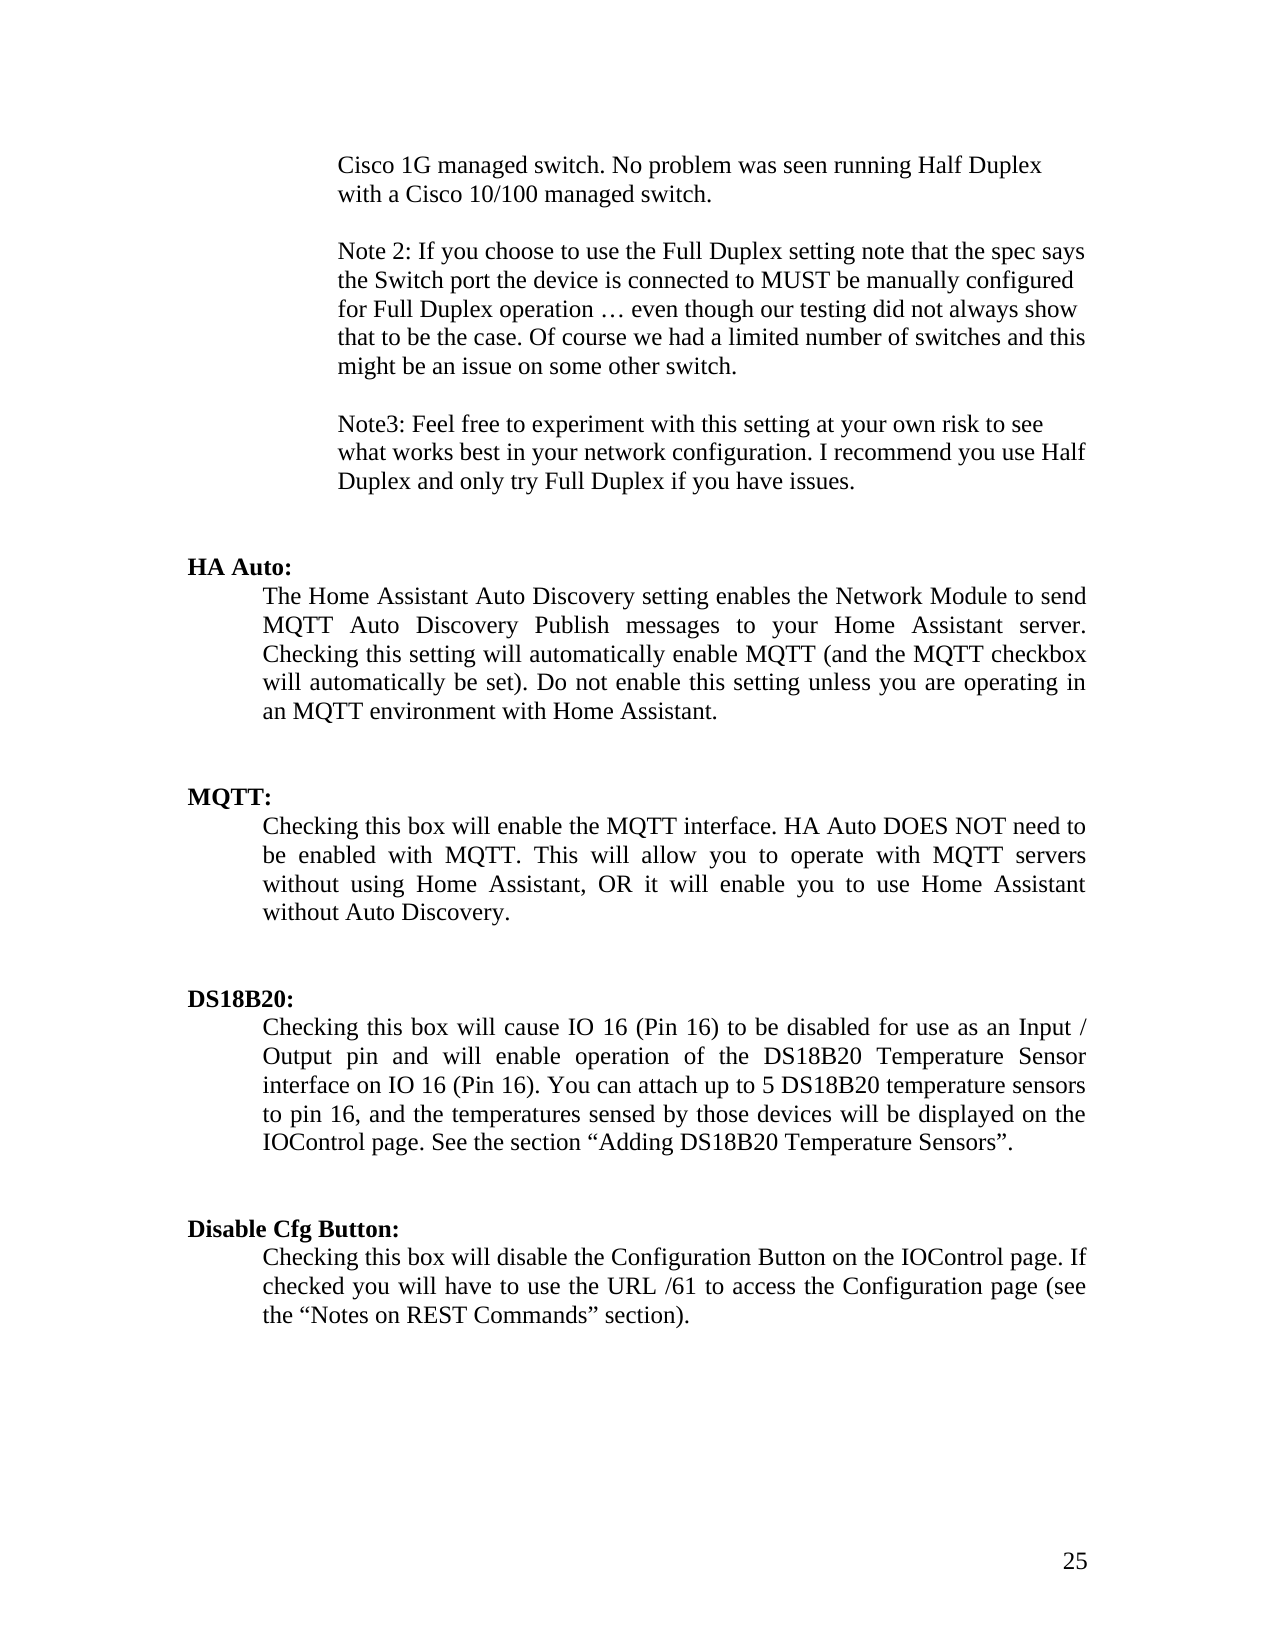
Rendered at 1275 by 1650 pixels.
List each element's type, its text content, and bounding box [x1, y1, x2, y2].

text The Home Assistant Auto Discovery setting enables the Network Module to send MQTT Auto Discovery Publish messages to your Home Assistant server. Checking this setting will automatically enable MQTT (and the MQTT checkbox will automatically be set). Do not enable this setting unless you are operating in an MQTT environment with Home Assistant. [262, 581, 1087, 725]
text Checking this box will enable the MQTT interface. HA Auto DOES NOT need to be enabled with MQTT. This will allow you to operate with MQTT servers without using Home Assistant, OR it will enable you to use Home Assistant without Auto Discovery. [262, 811, 1087, 926]
text Checking this box will cause IO 16 (Pin 16) to be disabled for use as an Input / Output pin and will enable operation of the DS18B20 Temperature Sensor interface on IO 16 (Pin 16). You can attach up to 5 DS18B20 temperature sensors to pin 16, and the temperatures sensed by those devices will be displayed on the IOControl page. See the section “Adding DS18B20 Temperature Sensors”. [262, 1012, 1087, 1156]
text Checking this box will disable the Configuration Button on the IOControl page. If checked you will have to use the URL /61 to access the Configuration page (see the “Notes on REST Commands” section). [262, 1242, 1087, 1329]
text Cisco 1G managed switch. No problem was seen running Half Duplex with a Cisco 10/100 managed switch. [337, 150, 1087, 207]
text Disable Cfg Button: [187, 1214, 1087, 1242]
text Note 2: If you choose to use the Full Duplex setting note that the spec says the Switch port the device is connected to MUST be manually configured for Full Duplex operation … even though our testing did not always show that to be the case. Of course we had a limited number of switches and this might be an issue on some other switch. [337, 236, 1087, 380]
text DS18B20: [187, 984, 1087, 1012]
text HA Auto: [187, 552, 1087, 581]
text MQTT: [187, 782, 1087, 811]
text Note3: Feel free to experiment with this setting at your own risk to see what works best in your network configuration. I recommend you use Half Duplex and only try Full Duplex if you have issues. [337, 409, 1087, 495]
